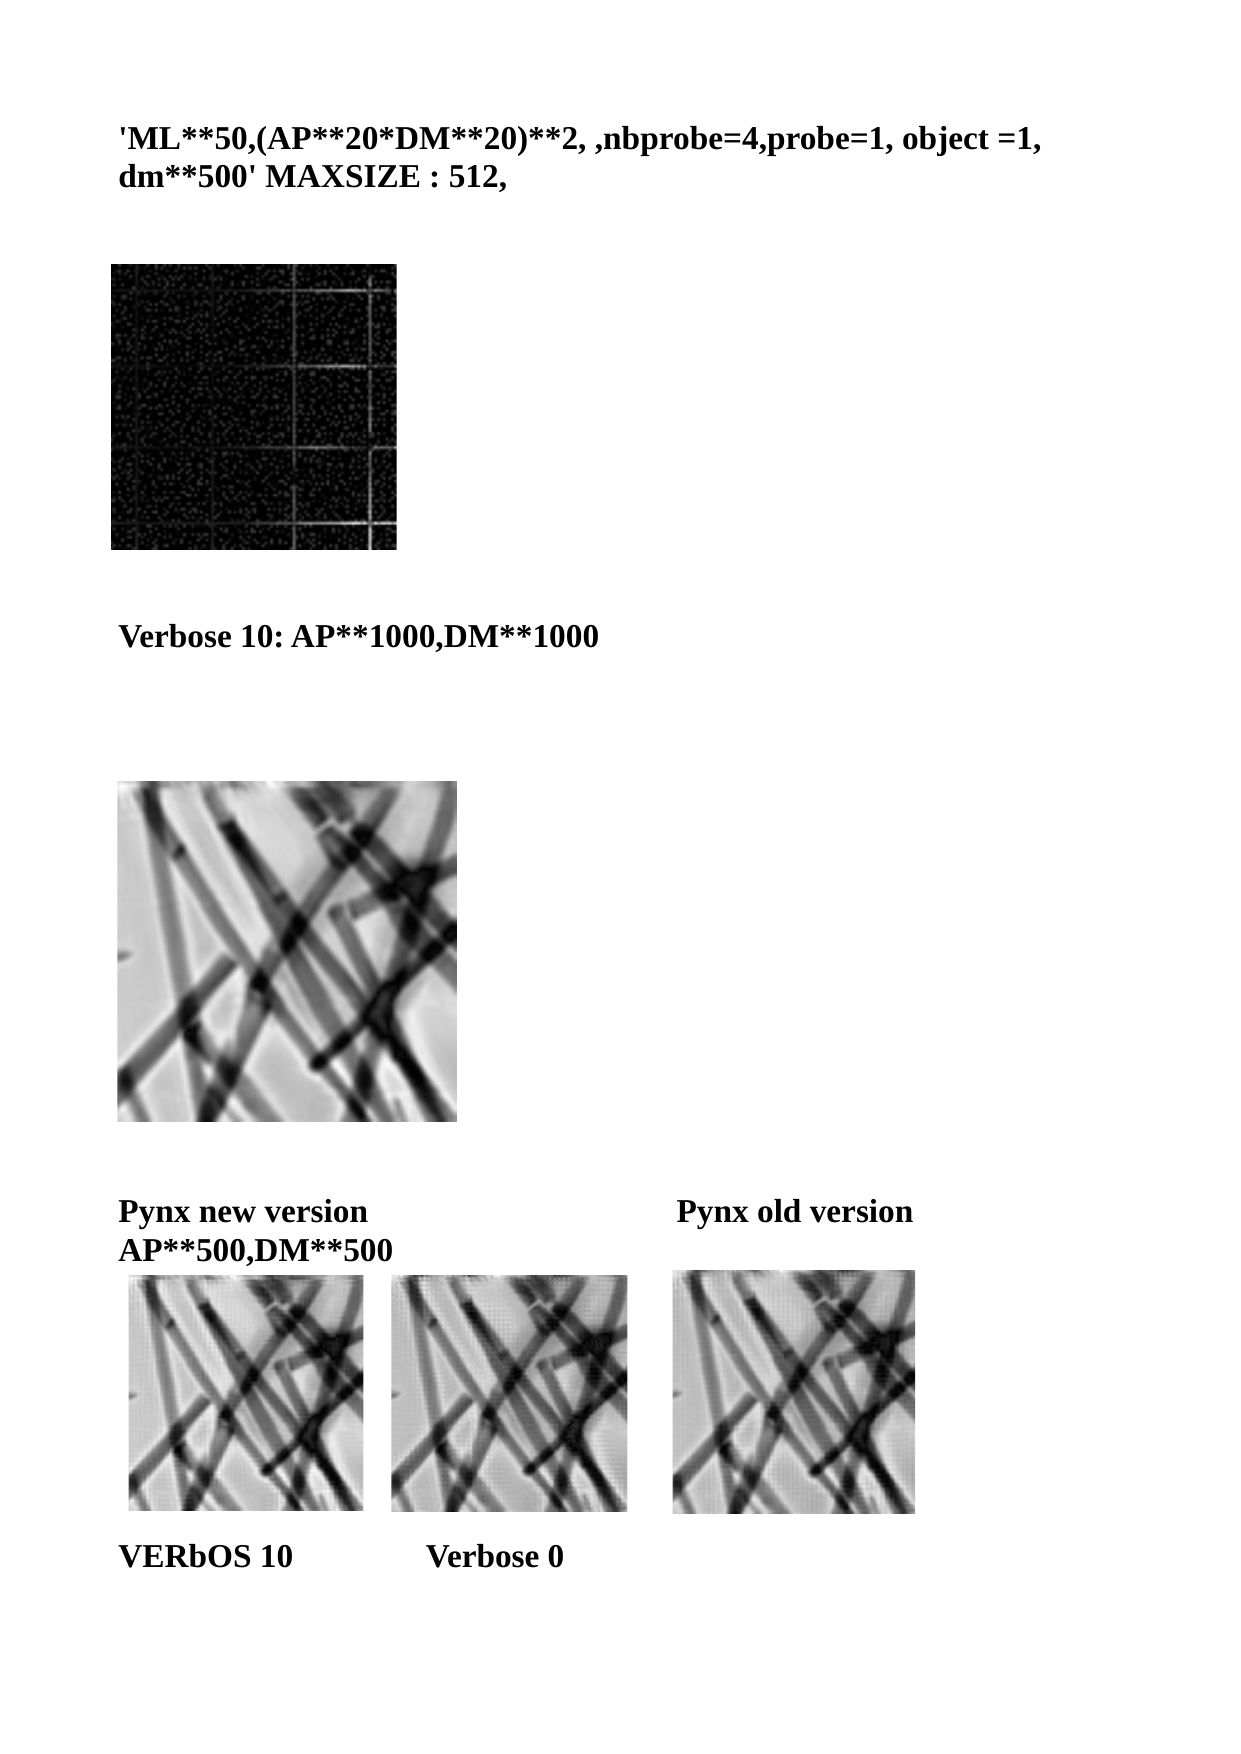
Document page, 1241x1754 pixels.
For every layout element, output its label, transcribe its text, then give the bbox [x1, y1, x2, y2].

text 'ML**50,(AP**20*DM**20)**2, ,nbprobe=4,probe=1, object =1, dm**500' MAXSIZE : 512, [118, 118, 1122, 195]
text AP**500,DM**500 [118, 1230, 1122, 1268]
text Verbose 10: AP**1000,DM**1000 [118, 616, 1122, 655]
picture [111, 264, 397, 550]
picture [128, 1275, 364, 1511]
picture [117, 781, 457, 1122]
text VERbOS 10 Verbose 0 [118, 1536, 1122, 1575]
picture [391, 1275, 628, 1512]
picture [672, 1270, 916, 1514]
text Pynx new version Pynx old version [118, 1191, 1122, 1230]
